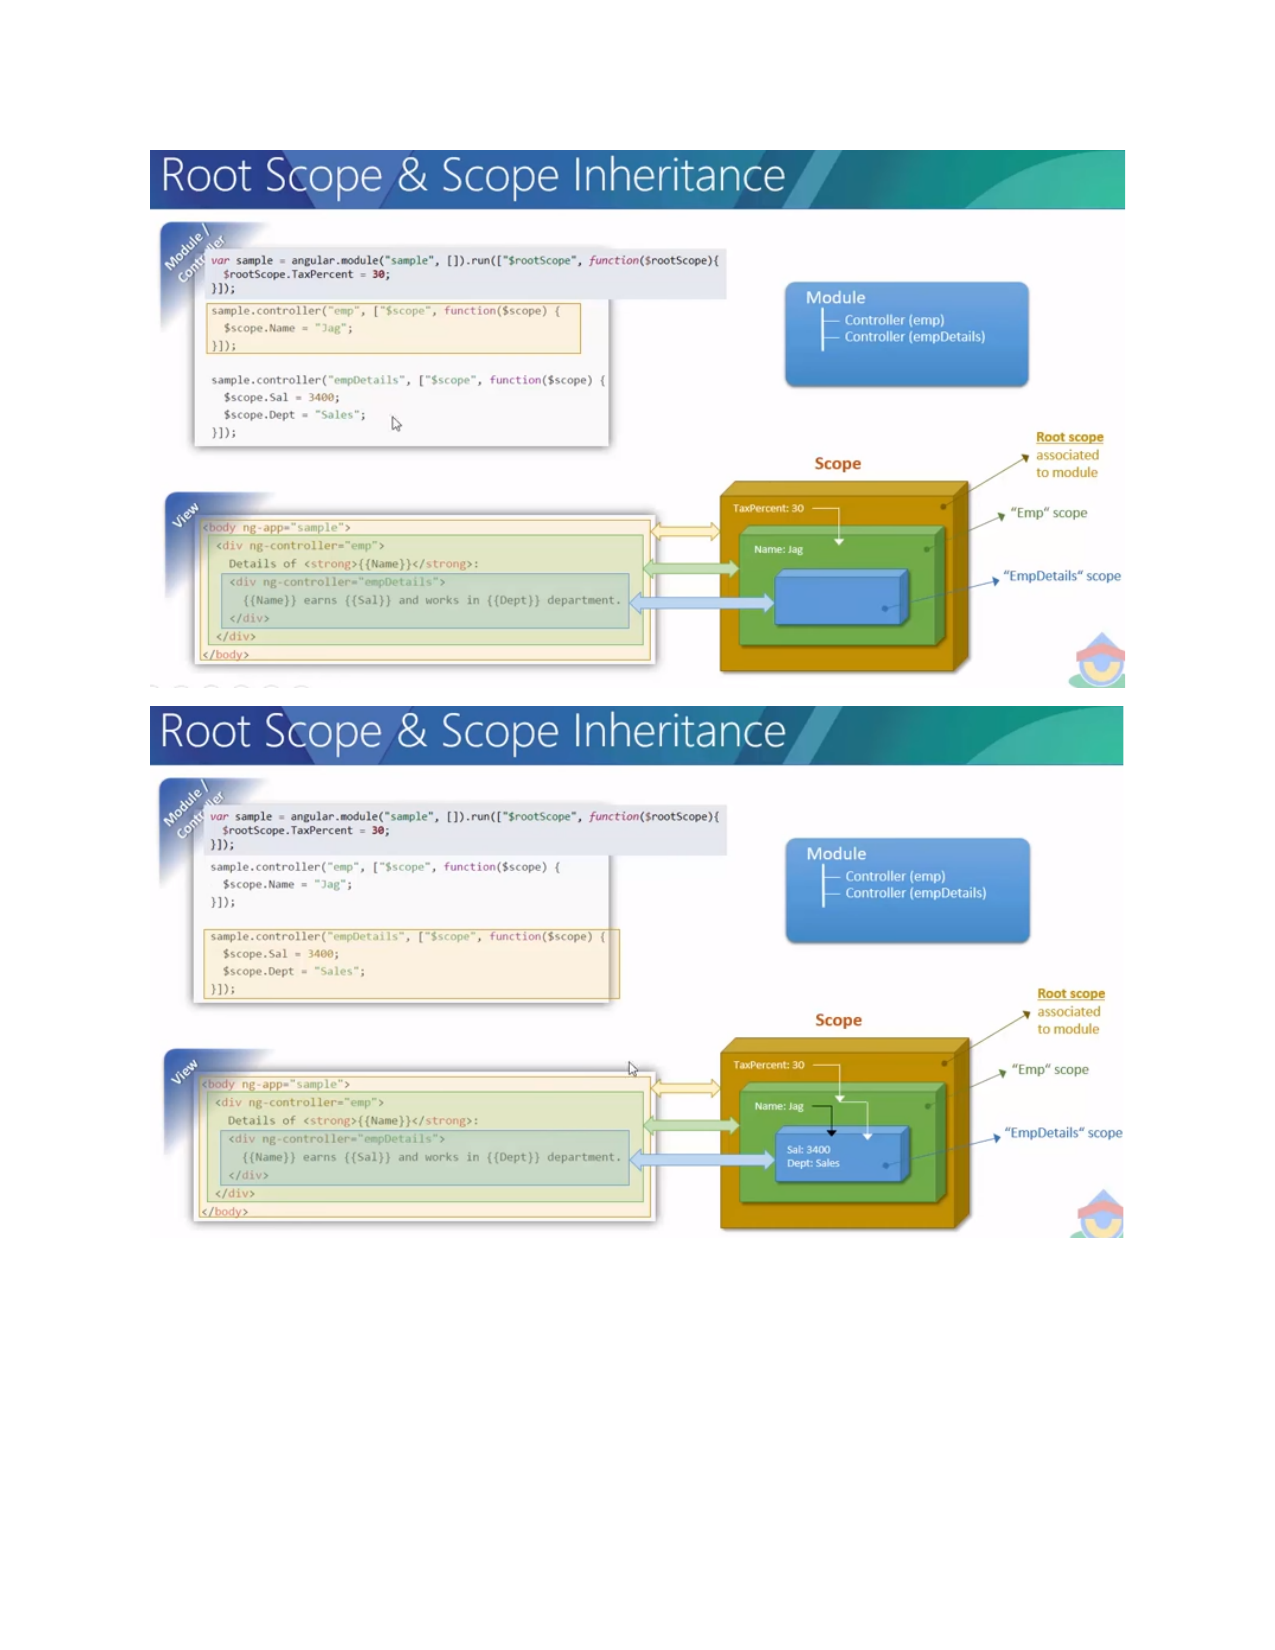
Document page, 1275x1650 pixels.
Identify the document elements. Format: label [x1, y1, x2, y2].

picture [150, 150, 1125, 688]
picture [150, 706, 1124, 1238]
